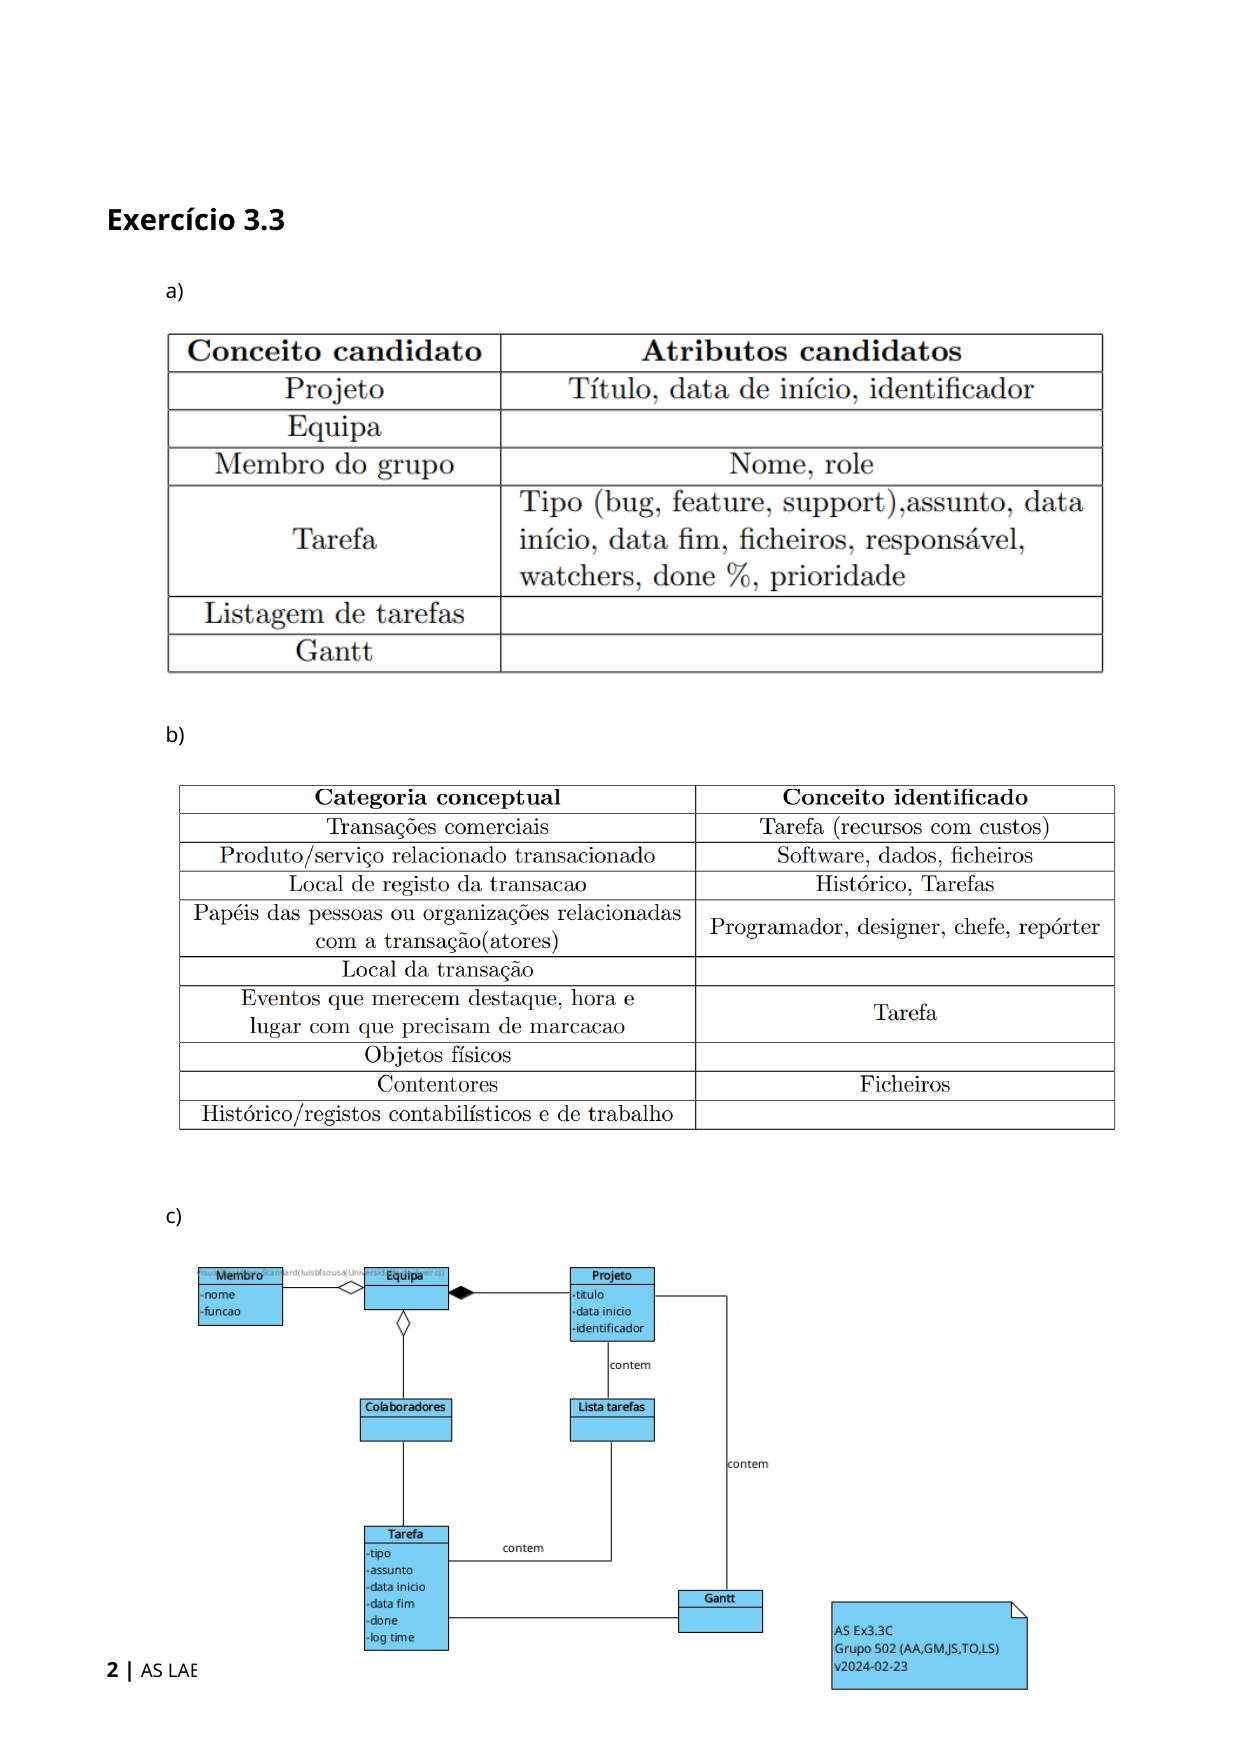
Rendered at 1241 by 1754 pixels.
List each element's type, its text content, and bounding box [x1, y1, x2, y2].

picture [163, 329, 1109, 683]
subtitle Exercício 3.3 [106, 199, 1110, 239]
text b) [165, 720, 1110, 748]
text c) [165, 1201, 1110, 1229]
picture [175, 781, 1121, 1133]
picture [196, 1266, 1032, 1694]
text a) [165, 277, 1110, 305]
